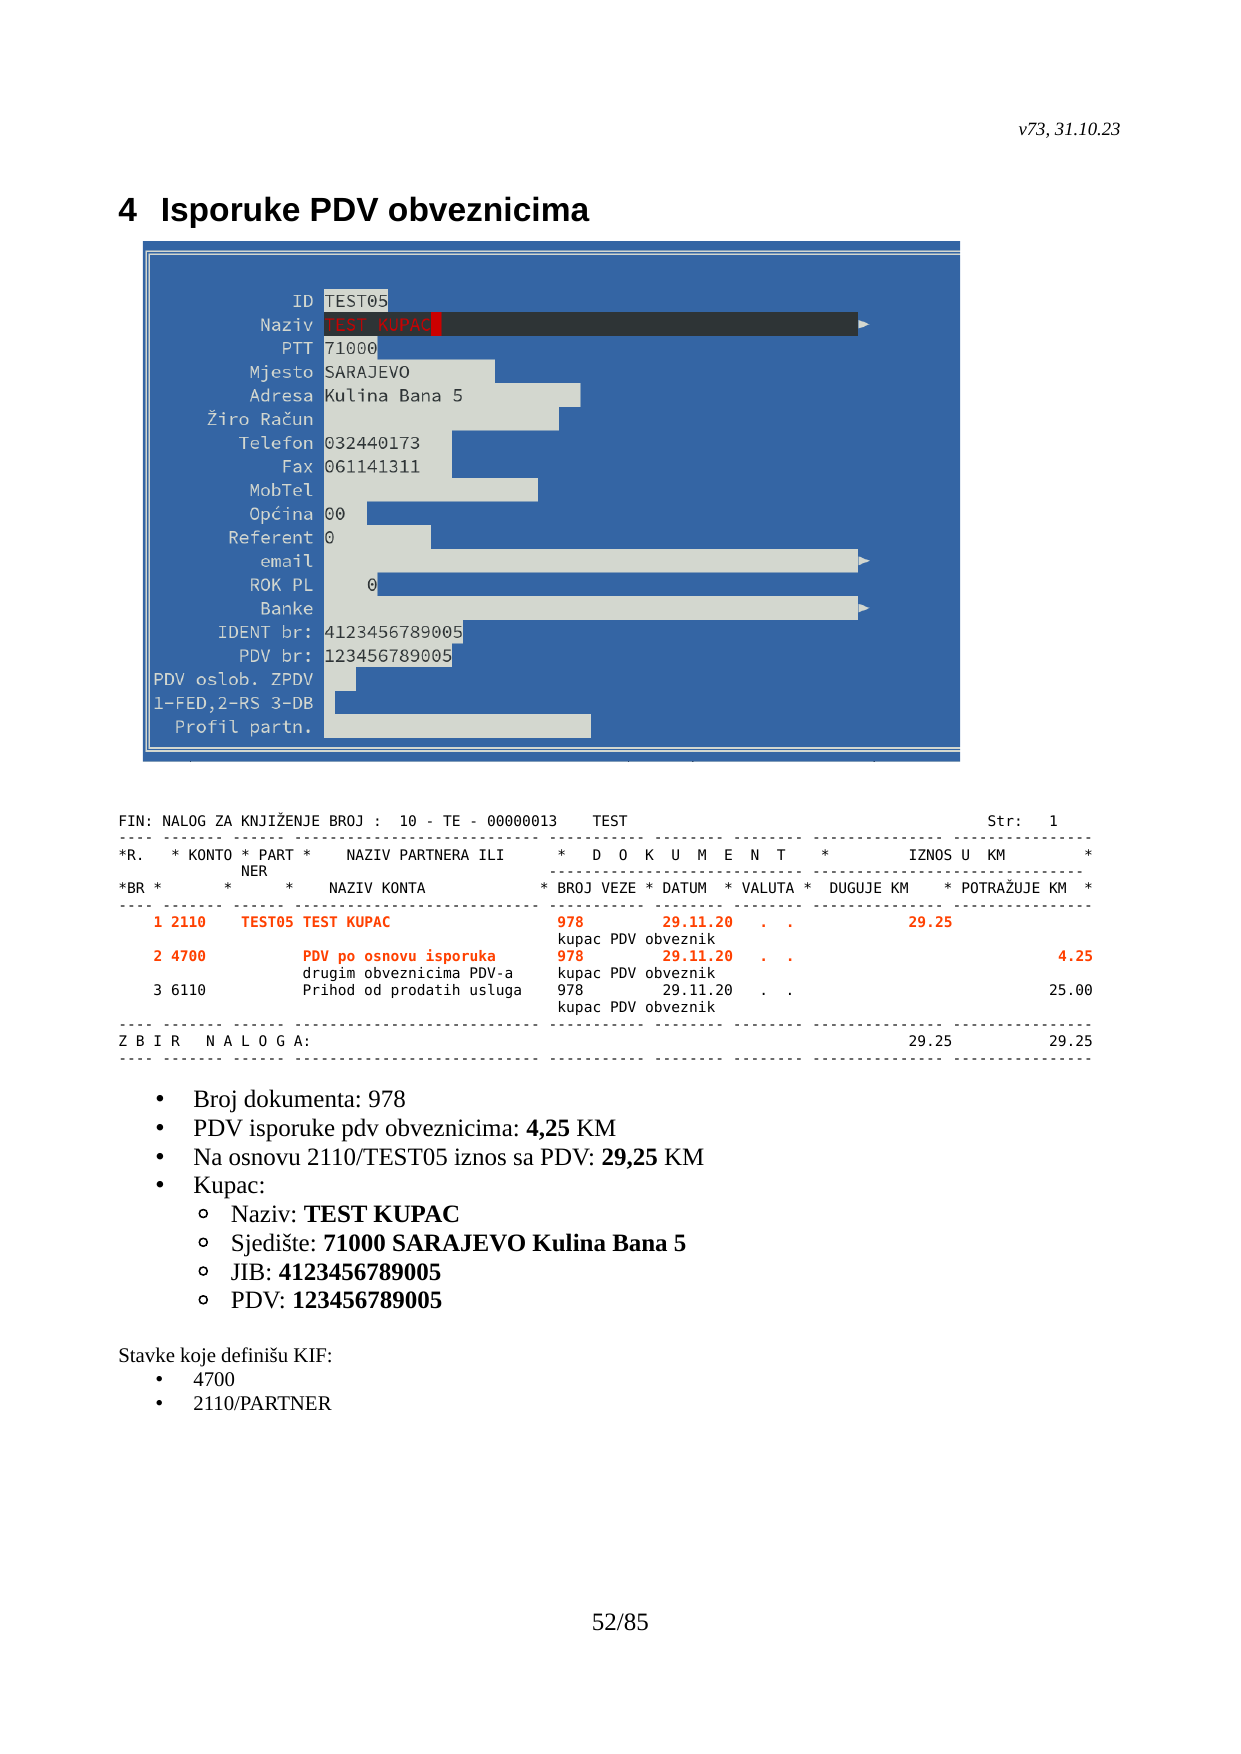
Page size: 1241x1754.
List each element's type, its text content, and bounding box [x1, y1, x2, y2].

list Kupac: [156, 1170, 1122, 1199]
subtitle PDV: 123456789005 [193, 1285, 1122, 1314]
text FIN: NALOG ZA KNJIŽENJE BROJ : 10 - TE - 00000013 TEST Str: 1 [118, 812, 1122, 829]
list Naziv: TEST KUPAC [193, 1199, 1122, 1228]
text 3 6110 Prihod od prodatih usluga 978 29.11.20 . . 25.00 [118, 982, 1122, 999]
text ---- ------- ------ ---------------------------- ----------- -------- -------- --------------- ---------------- [118, 897, 1122, 914]
list JIB: 4123456789005 [193, 1257, 1122, 1285]
text 1 2110 TEST05 TEST KUPAC 978 29.11.20 . . 29.25 [118, 914, 1122, 931]
subtitle 2110/PARTNER [156, 1391, 1122, 1415]
subtitle Isporuke PDV obveznicima [118, 190, 1122, 229]
text kupac PDV obveznik [118, 999, 1122, 1016]
text ---- ------- ------ ---------------------------- ----------- -------- -------- --------------- ---------------- [118, 829, 1122, 846]
list 4700 [156, 1367, 1122, 1391]
list Sjedište: 71000 SARAJEVO Kulina Bana 5 [193, 1228, 1122, 1257]
text 2 4700 PDV po osnovu isporuka 978 29.11.20 . . 4.25 [118, 948, 1122, 965]
text Z B I R N A L O G A: 29.25 29.25 [118, 1033, 1122, 1050]
picture [142, 241, 961, 762]
text ---- ------- ------ ---------------------------- ----------- -------- -------- --------------- ---------------- [118, 1050, 1122, 1067]
text kupac PDV obveznik [118, 931, 1122, 948]
text drugim obveznicima PDV-a kupac PDV obveznik [118, 965, 1122, 982]
text NER ----------------------------- ------------------------------- [118, 863, 1122, 880]
text *R. * KONTO * PART * NAZIV PARTNERA ILI * D O K U M E N T * IZNOS U KM * [118, 846, 1122, 863]
list Broj dokumenta: 978 [156, 1084, 1122, 1113]
text *BR * * * NAZIV KONTA * BROJ VEZE * DATUM * VALUTA * DUGUJE KM * POTRAŽUJE KM * [118, 880, 1122, 897]
list Na osnovu 2110/TEST05 iznos sa PDV: 29,25 KM [156, 1142, 1122, 1170]
text ---- ------- ------ ---------------------------- ----------- -------- -------- --------------- ---------------- [118, 1016, 1122, 1033]
text Stavke koje definišu KIF: [118, 1343, 1122, 1367]
list PDV isporuke pdv obveznicima: 4,25 KM [156, 1113, 1122, 1142]
